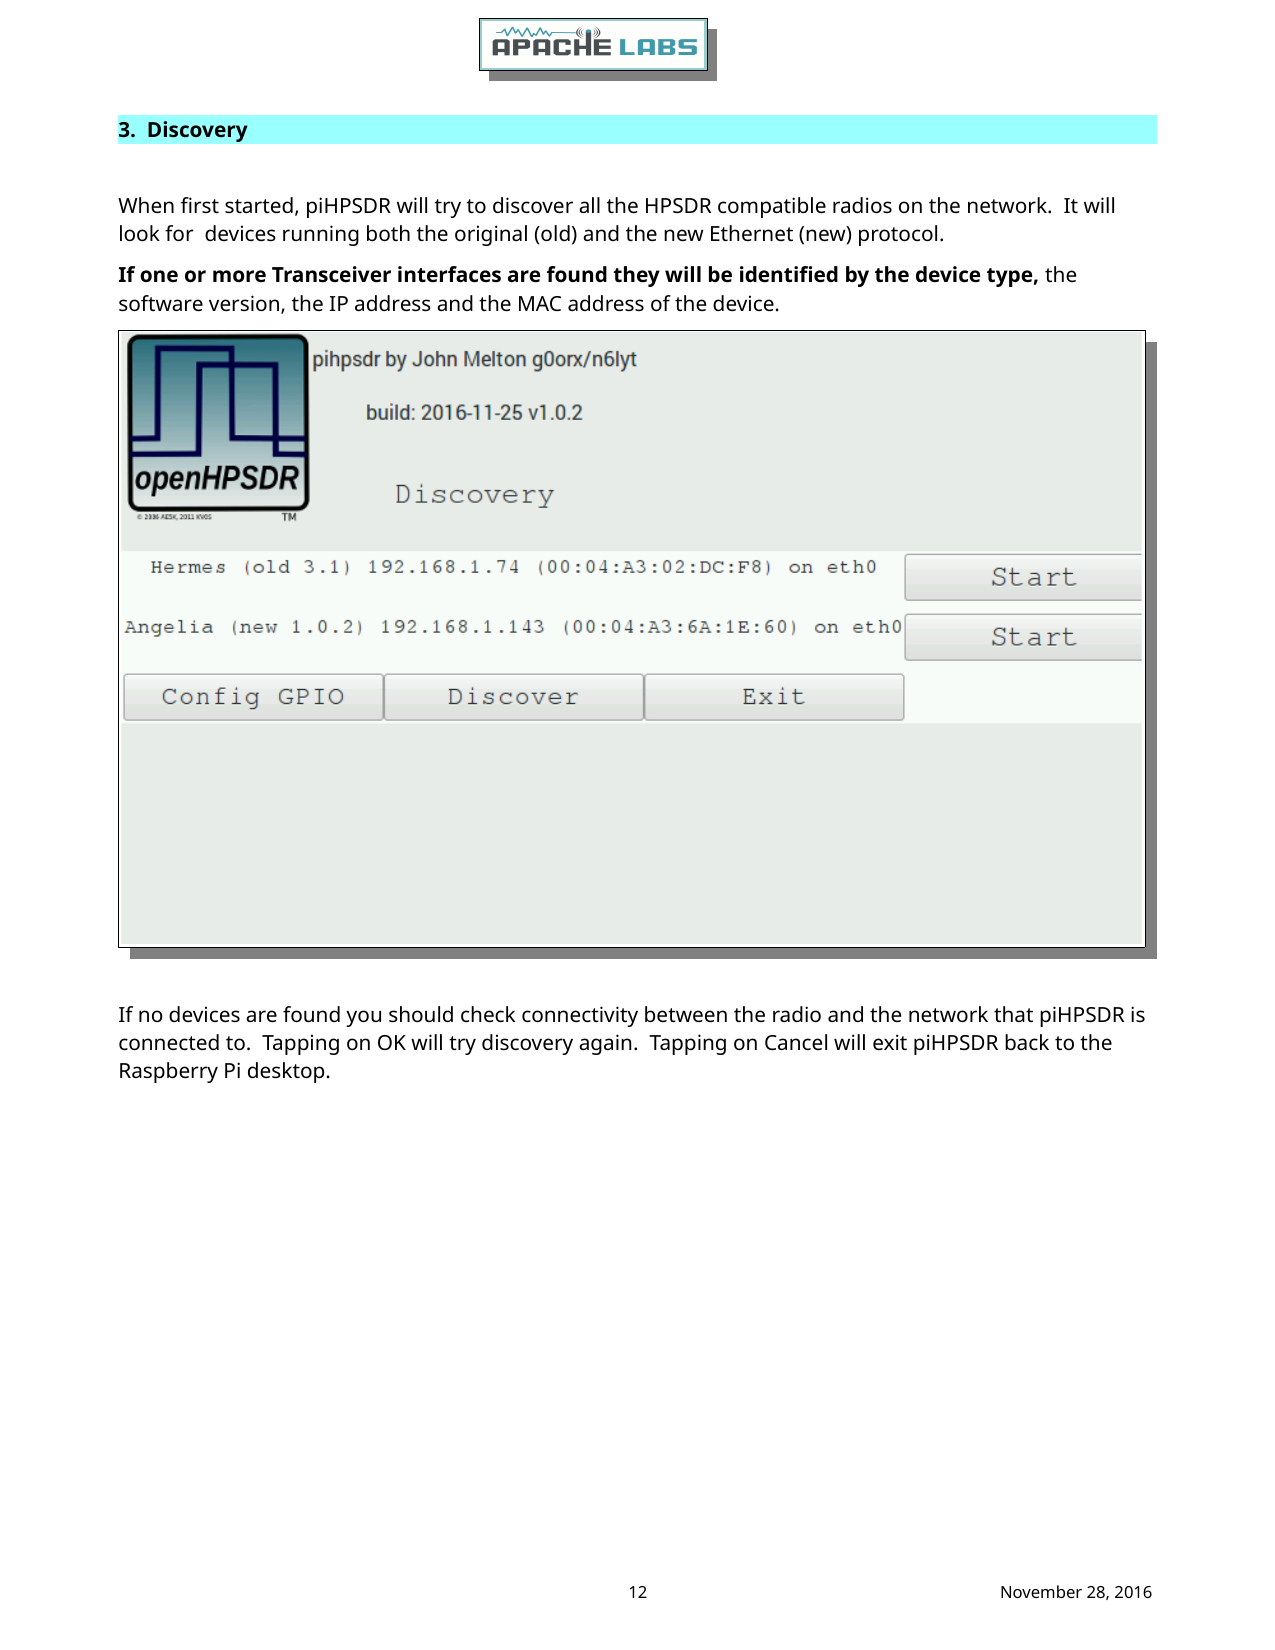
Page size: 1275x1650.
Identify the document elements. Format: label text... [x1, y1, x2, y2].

text If no devices are found you should check connectivity between the radio and the network that piHPSDR is connected to. Tapping on OK will try discovery again. Tapping on Cancel will exit piHPSDR back to the Raspberry Pi desktop. [118, 1000, 1157, 1085]
picture [482, 21, 704, 68]
picture [121, 332, 1142, 944]
text If one or more Transceiver interfaces are found they will be identified by the device type, the software version, the IP address and the MAC address of the device. [118, 260, 1157, 317]
subtitle 3. Discovery [248, 115, 1157, 144]
text When first started, piHPSDR will try to discover all the HPSDR compatible radios on the network. It will look for devices running both the original (old) and the new Ethernet (new) protocol. [118, 191, 1157, 248]
